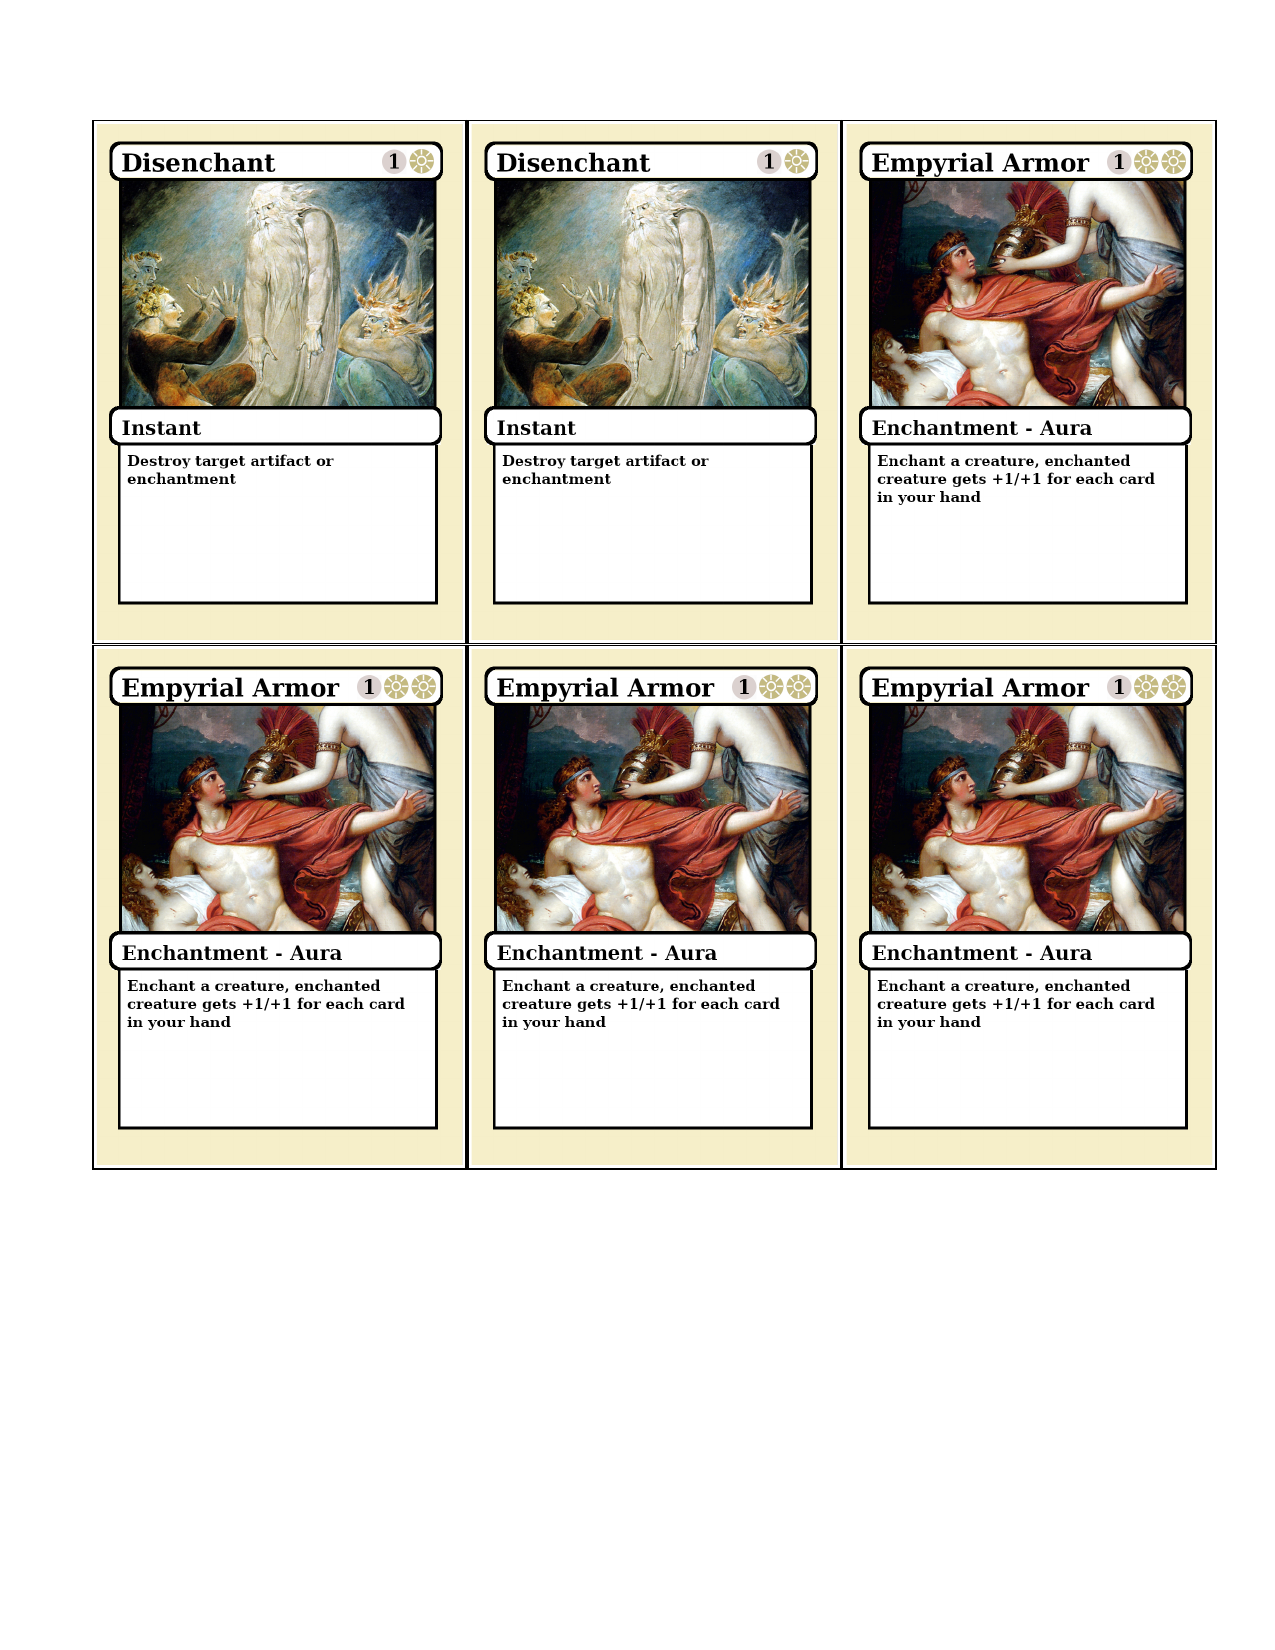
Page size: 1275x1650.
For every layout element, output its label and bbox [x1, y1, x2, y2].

picture [471, 124, 838, 640]
picture [846, 124, 1213, 640]
picture [96, 649, 463, 1165]
picture [471, 649, 838, 1165]
picture [96, 124, 463, 640]
picture [846, 649, 1213, 1165]
